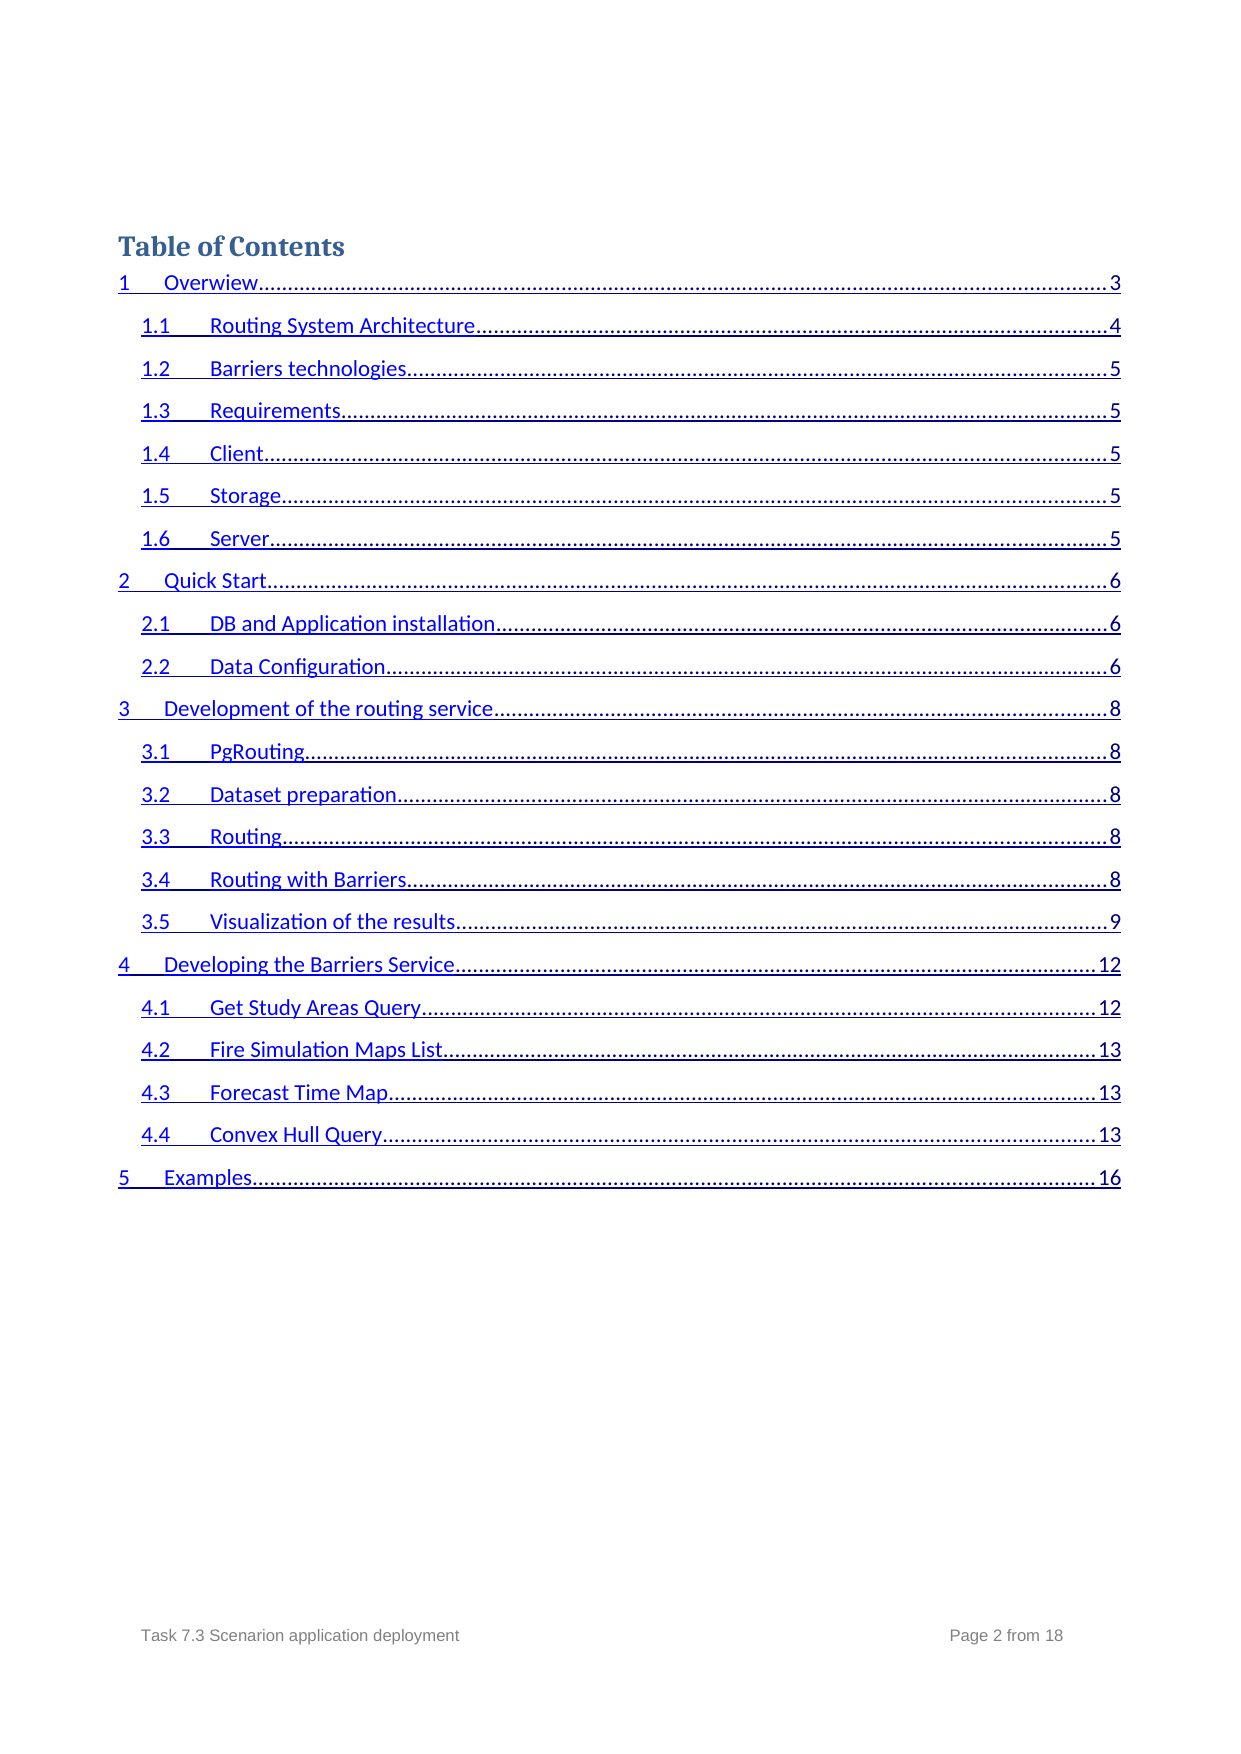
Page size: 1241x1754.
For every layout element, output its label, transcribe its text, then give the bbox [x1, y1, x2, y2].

text 2.1 DB and Application installation 6 [141, 609, 1122, 637]
text 4.3 Forecast Time Map 13 [141, 1078, 1122, 1106]
text 1.5 Storage 5 [141, 481, 1122, 509]
text 1.6 Server 5 [141, 524, 1122, 552]
text 2.2 Data Configuration 6 [141, 652, 1122, 680]
text 3.4 Routing with Barriers 8 [141, 865, 1122, 893]
text 2 Quick Start 6 [118, 567, 1122, 595]
text 4.1 Get Study Areas Query 12 [141, 993, 1122, 1021]
subtitle Table of Contents [118, 230, 1122, 263]
text 3.5 Visualization of the results 9 [141, 907, 1122, 936]
text 3.1 PgRouting 8 [141, 737, 1122, 765]
text 3 Development of the routing service 8 [118, 694, 1122, 722]
text 3.2 Dataset preparation 8 [141, 780, 1122, 808]
text 1 Overwiew 3 [118, 268, 1122, 296]
text 3.3 Routing 8 [141, 822, 1122, 850]
text 4 Developing the Barriers Service 12 [118, 950, 1122, 978]
text 5 Examples 16 [118, 1163, 1122, 1191]
text 1.1 Routing System Architecture 4 [141, 311, 1122, 339]
text 4.2 Fire Simulation Maps List 13 [141, 1035, 1122, 1063]
text 1.3 Requirements 5 [141, 396, 1122, 424]
text 1.4 Client 5 [141, 439, 1122, 467]
text 4.4 Convex Hull Query 13 [141, 1121, 1122, 1148]
text 1.2 Barriers technologies 5 [141, 354, 1122, 382]
